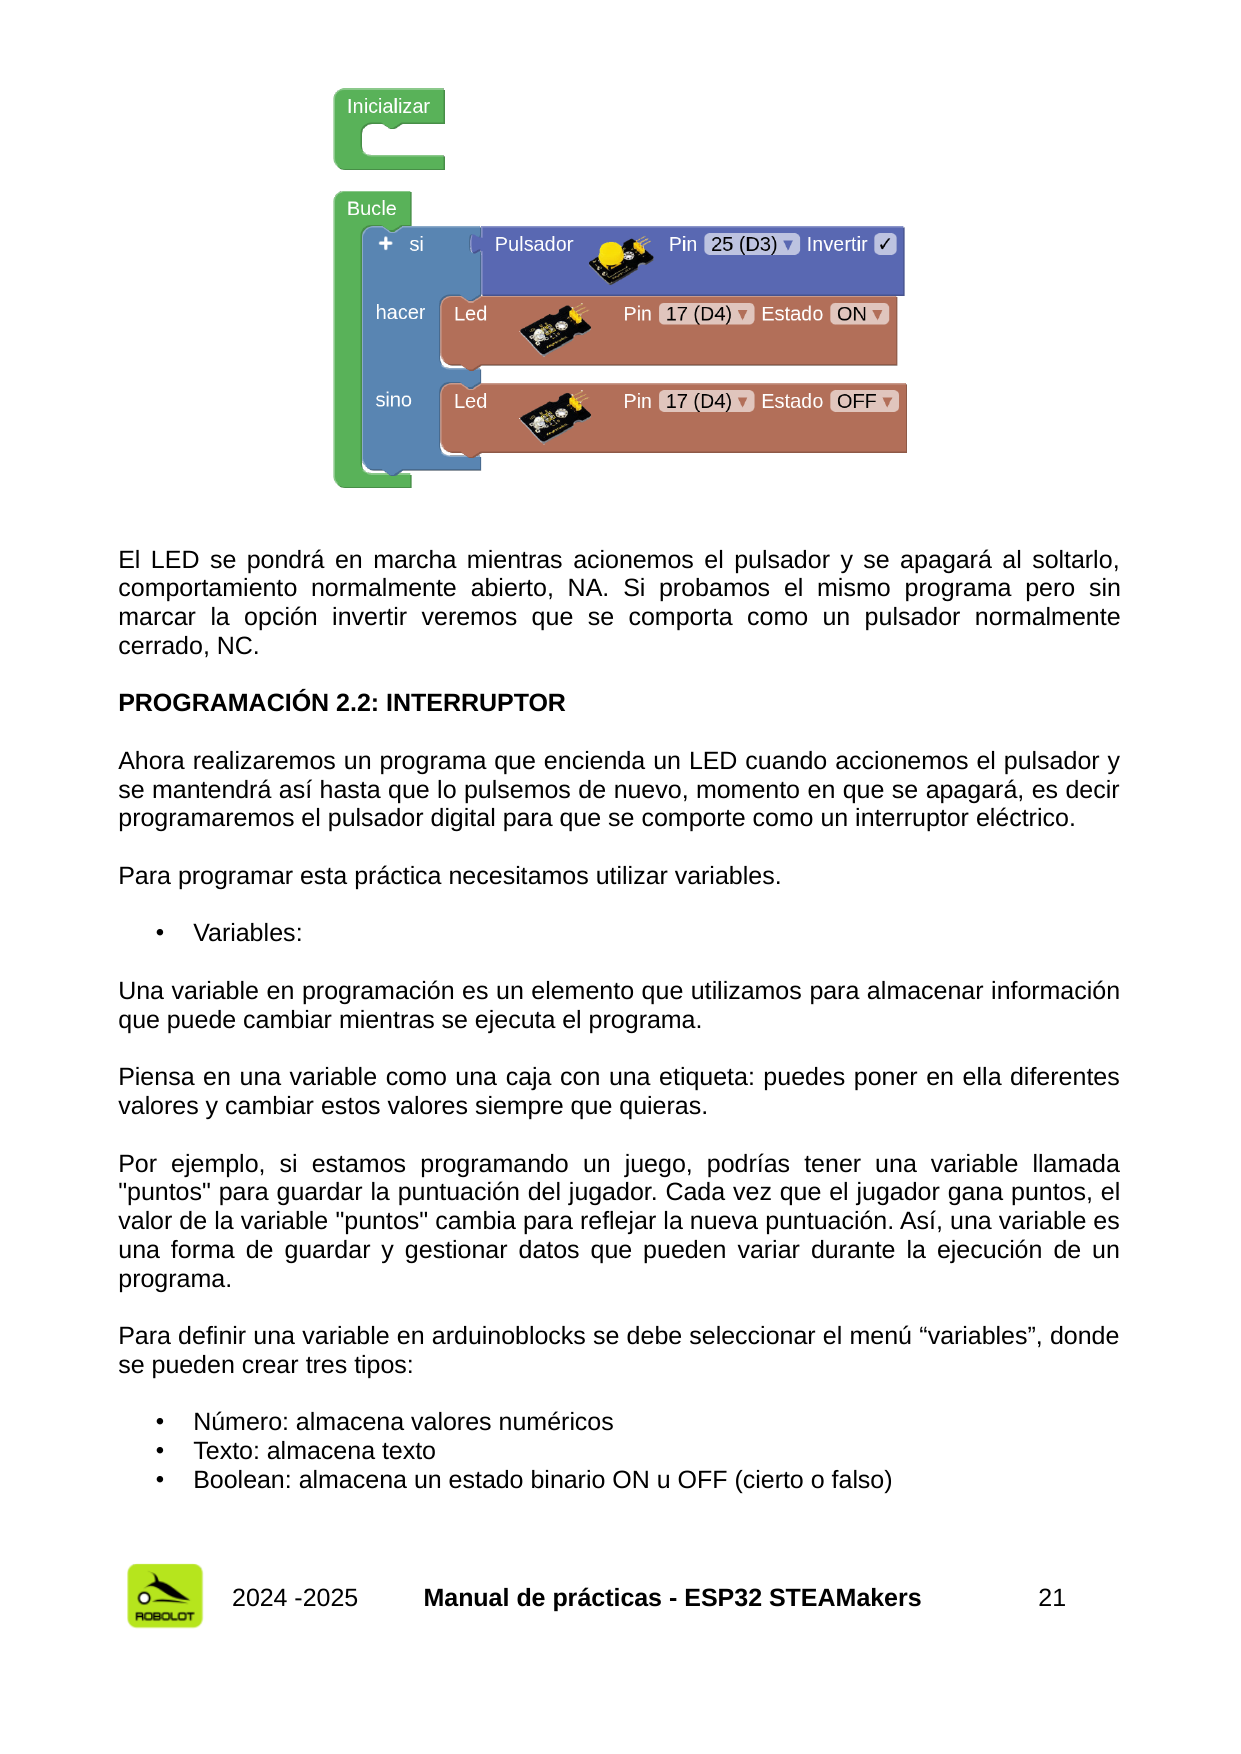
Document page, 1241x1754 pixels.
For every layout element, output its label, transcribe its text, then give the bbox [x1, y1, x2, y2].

text Para definir una variable en arduinoblocks se debe seleccionar el menú “variables”, donde se pueden crear tres tipos: [118, 1321, 1122, 1378]
list Boolean: almacena un estado binario ON u OFF (cierto o falso) [156, 1465, 1122, 1494]
text Para programar esta práctica necesitamos utilizar variables. [118, 861, 1122, 890]
text Ahora realizaremos un programa que encienda un LED cuando accionemos el pulsador y se mantendrá así hasta que lo pulsemos de nuevo, momento en que se apagará, es decir programaremos el pulsador digital para que se comporte como un interruptor eléctrico. [118, 746, 1122, 832]
picture [333, 88, 907, 488]
list Número: almacena valores numéricos [156, 1407, 1122, 1436]
text Por ejemplo, si estamos programando un juego, podrías tener una variable llamada "puntos" para guardar la puntuación del jugador. Cada vez que el jugador gana puntos, el valor de la variable "puntos" cambia para reflejar la nueva puntuación. Así, una variable es una forma de guardar y gestionar datos que pueden variar durante la ejecución de un programa. [118, 1148, 1122, 1292]
text Piensa en una variable como una caja con una etiqueta: puedes poner en ella diferentes valores y cambiar estos valores siempre que quieras. [118, 1062, 1122, 1120]
picture [126, 1563, 205, 1631]
list Variables: [156, 918, 1122, 947]
list Texto: almacena texto [156, 1436, 1122, 1465]
text El LED se pondrá en marcha mientras acionemos el pulsador y se apagará al soltarlo, comportamiento normalmente abierto, NA. Si probamos el mismo programa pero sin marcar la opción invertir veremos que se comporta como un pulsador normalmente cerrado, NC. [118, 545, 1122, 660]
text PROGRAMACIÓN 2.2: INTERRUPTOR [118, 688, 1122, 717]
text Una variable en programación es un elemento que utilizamos para almacenar información que puede cambiar mientras se ejecuta el programa. [118, 976, 1122, 1033]
